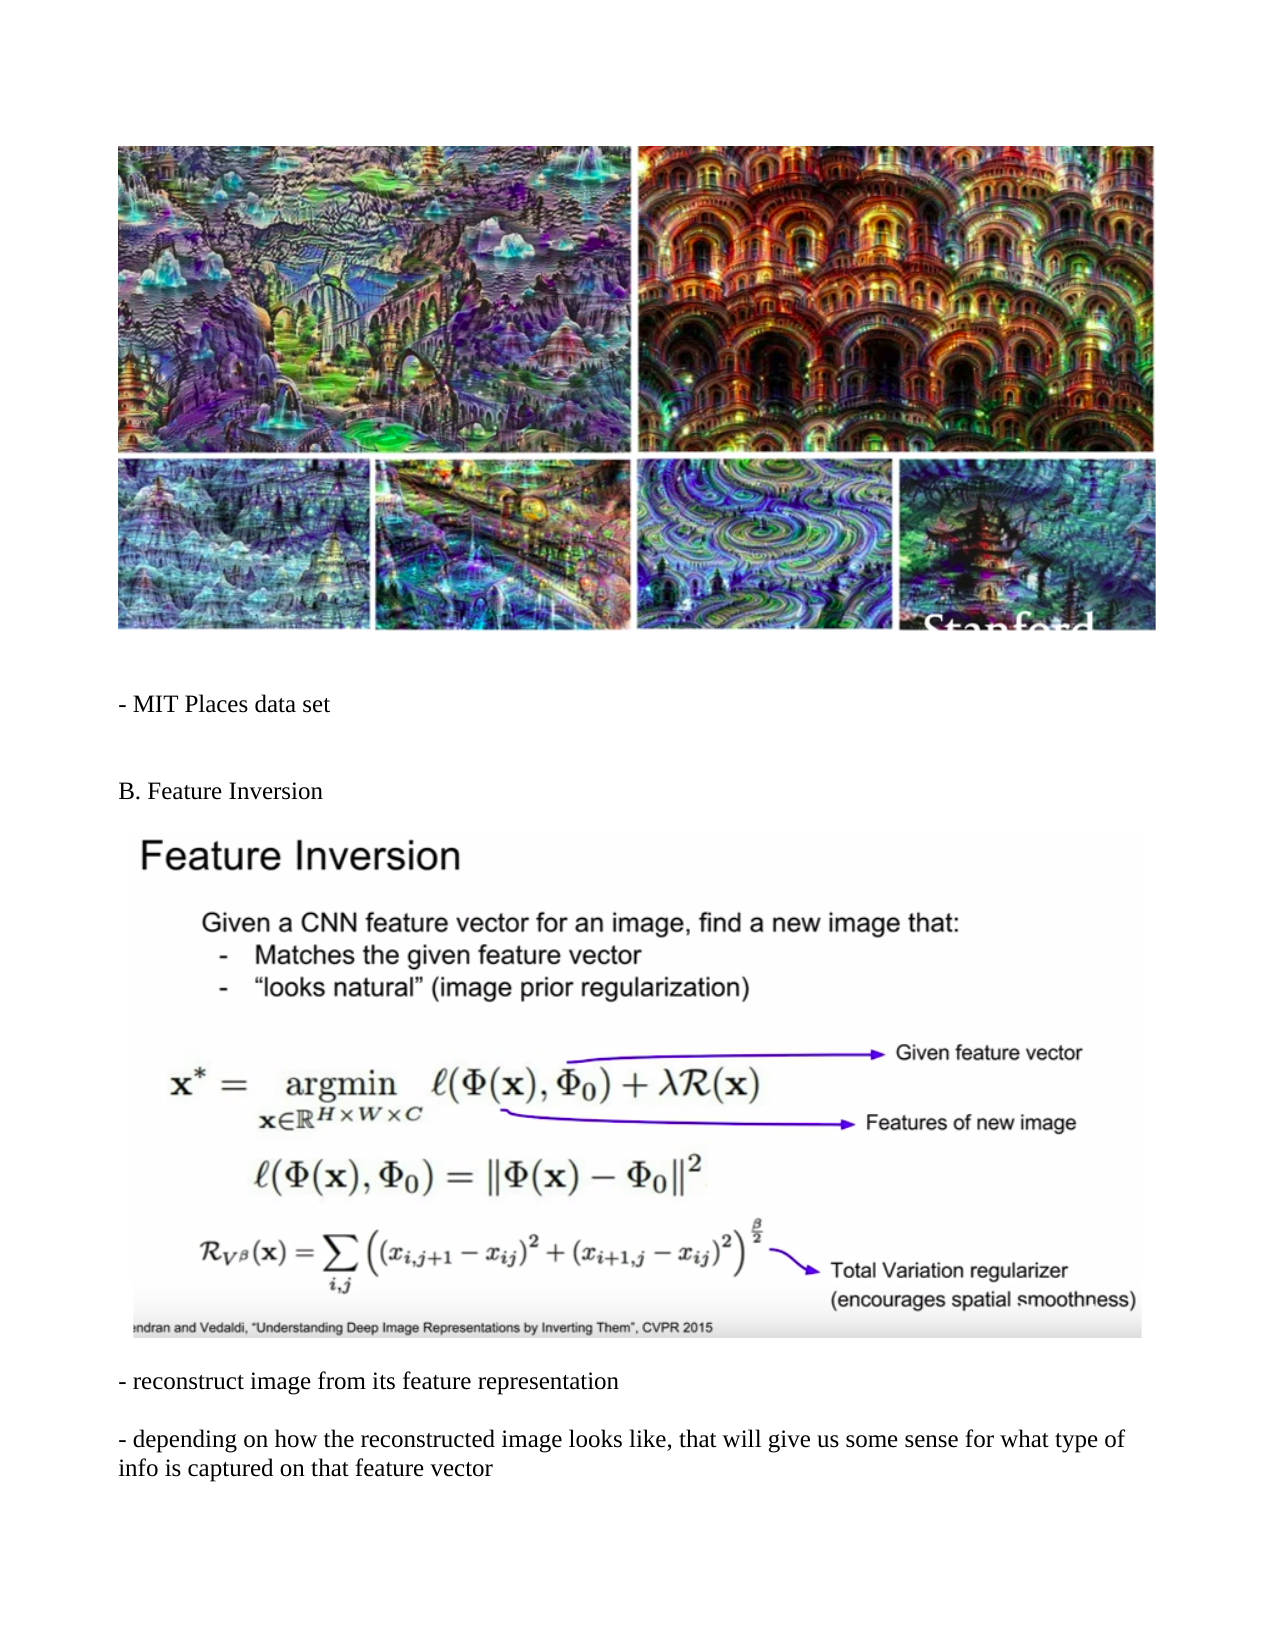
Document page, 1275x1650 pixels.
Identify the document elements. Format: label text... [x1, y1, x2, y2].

text B. Feature Inversion [118, 776, 1157, 804]
picture [133, 833, 1142, 1338]
text - MIT Places data set [118, 689, 1157, 718]
text - reconstruct image from its feature representation [118, 1366, 1157, 1395]
picture [118, 146, 1157, 632]
text - depending on how the reconstructed image looks like, that will give us some sense for what type of info is captured on that feature vector [118, 1424, 1157, 1481]
